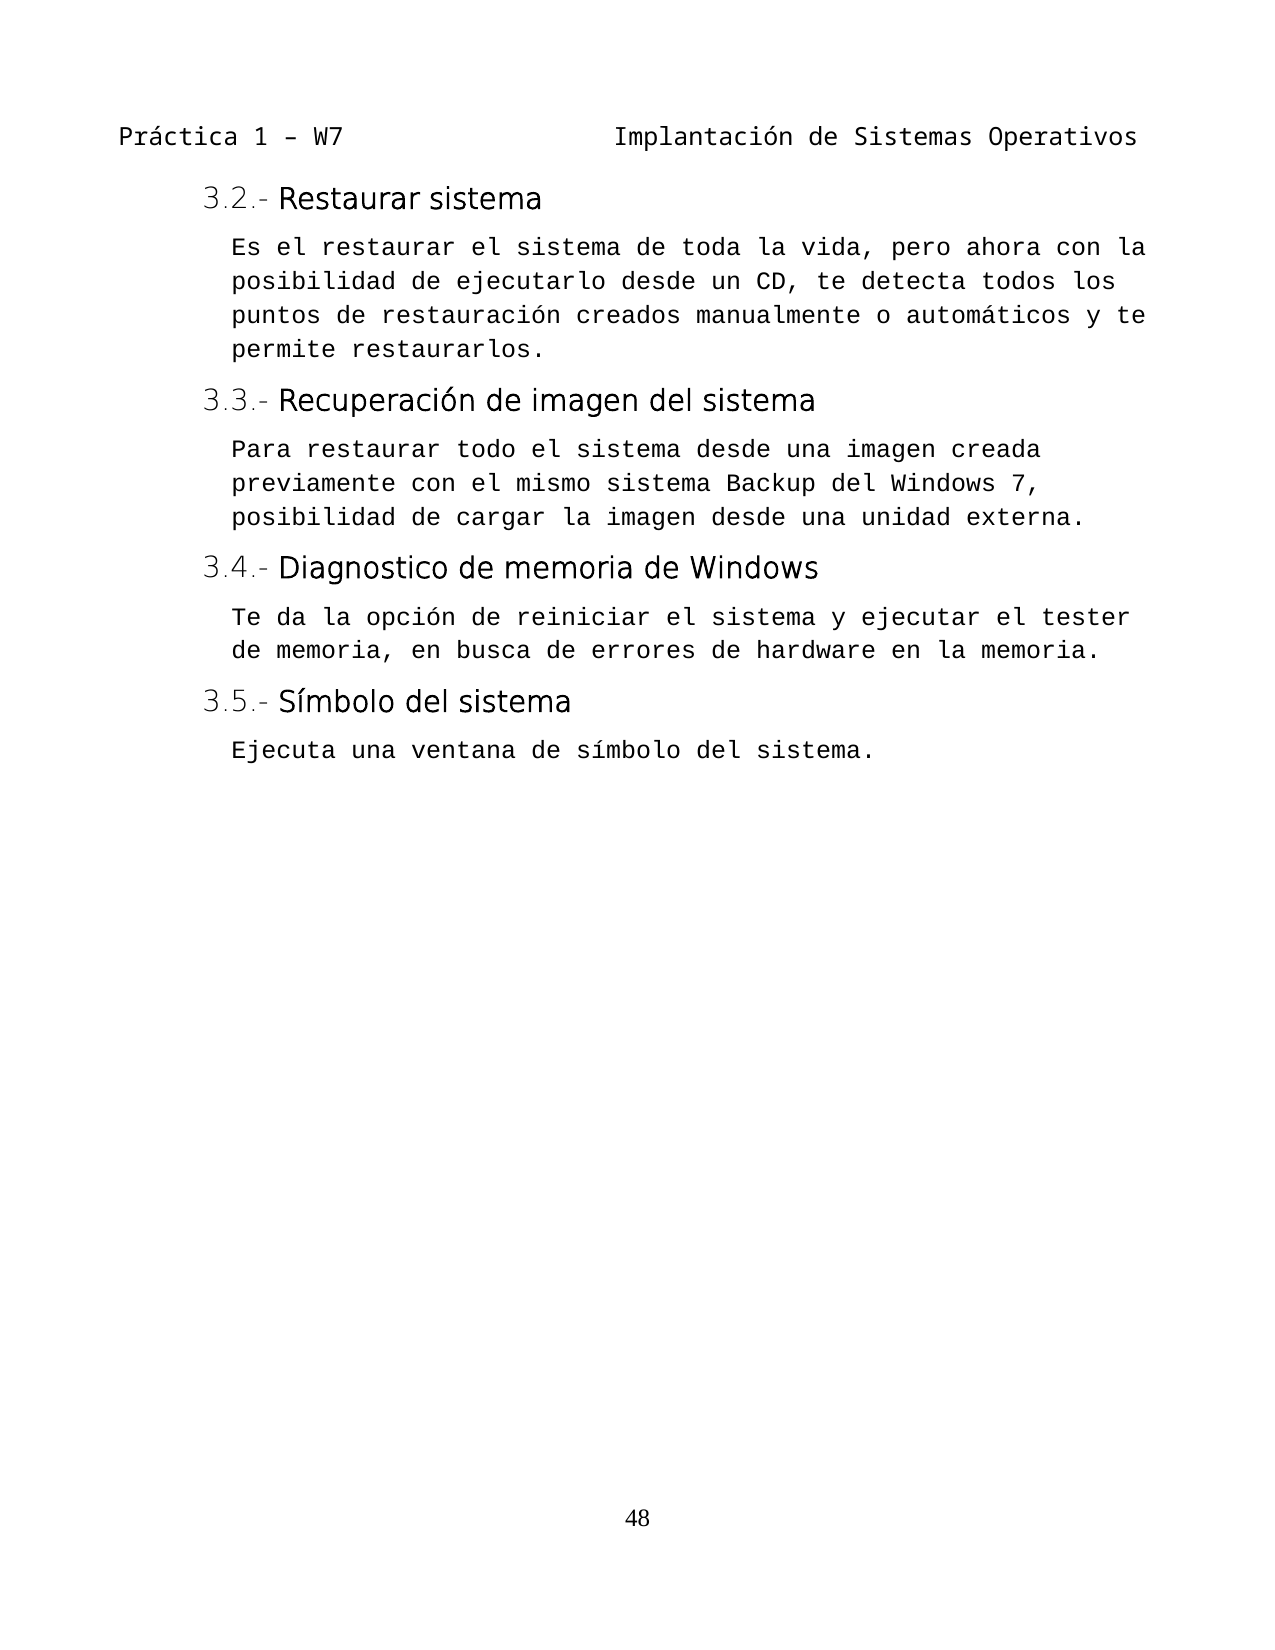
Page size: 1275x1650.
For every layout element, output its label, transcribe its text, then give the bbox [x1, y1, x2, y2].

list Restaurar sistema [193, 182, 1157, 216]
list Recuperación de imagen del sistema [193, 383, 1157, 417]
text Ejecuta una ventana de símbolo del sistema. [231, 738, 1157, 766]
text Es el restaurar el sistema de toda la vida, pero ahora con la posibilidad de ejecutarlo desde un CD, te detecta todos los puntos de restauración creados manualmente o automáticos y te permite restaurarlos. [231, 235, 1157, 365]
text Para restaurar todo el sistema desde una imagen creada previamente con el mismo sistema Backup del Windows 7, posibilidad de cargar la imagen desde una unidad externa. [231, 436, 1157, 533]
list Símbolo del sistema [193, 684, 1157, 718]
list Diagnostico de memoria de Windows [193, 551, 1157, 585]
text Te da la opción de reiniciar el sistema y ejecutar el tester de memoria, en busca de errores de hardware en la memoria. [231, 604, 1157, 666]
